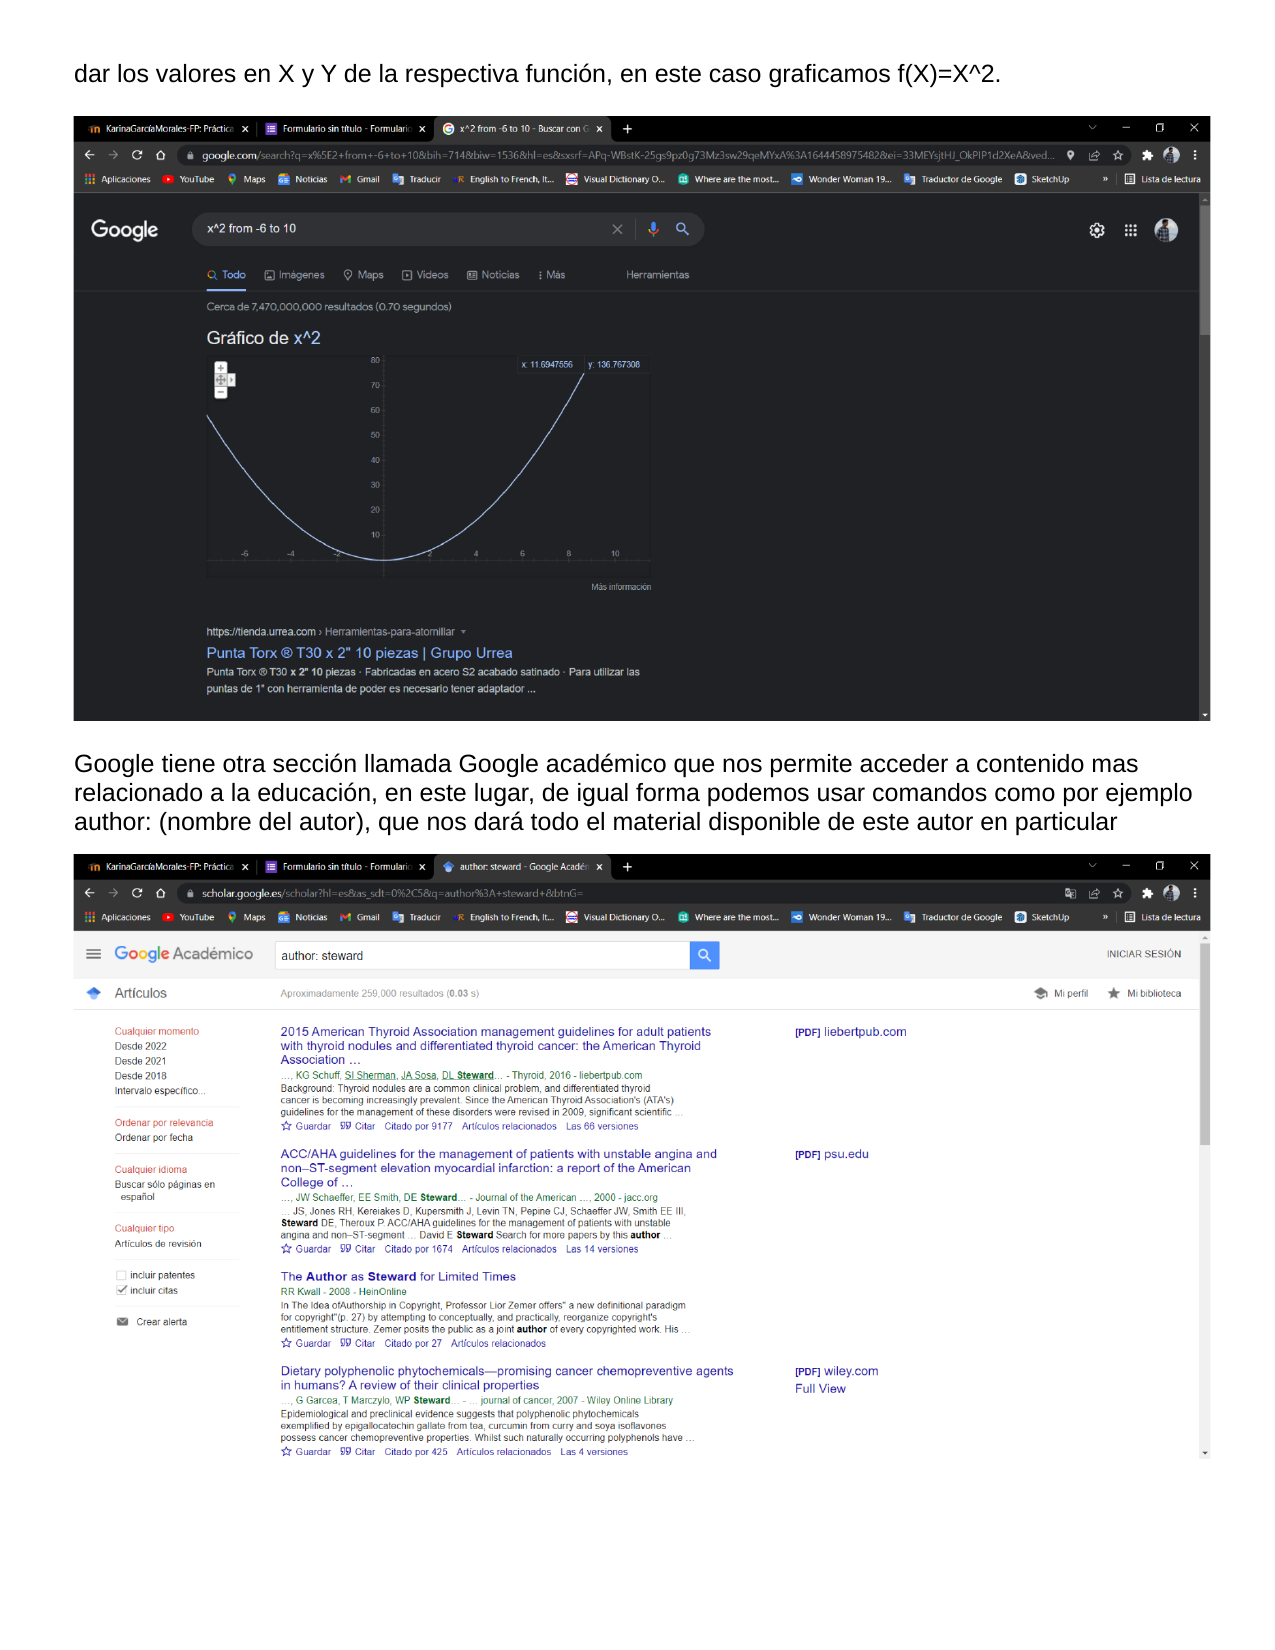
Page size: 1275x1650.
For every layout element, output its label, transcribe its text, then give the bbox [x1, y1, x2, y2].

text dar los valores en X y Y de la respectiva función, en este caso graficamos f(X)=X^2. [74, 59, 1211, 88]
text Google tiene otra sección llamada Google académico que nos permite acceder a contenido mas relacionado a la educación, en este lugar, de igual forma podemos usar comandos como por ejemplo author: (nombre del autor), que nos dará todo el material disponible de este autor en particular [74, 749, 1211, 835]
